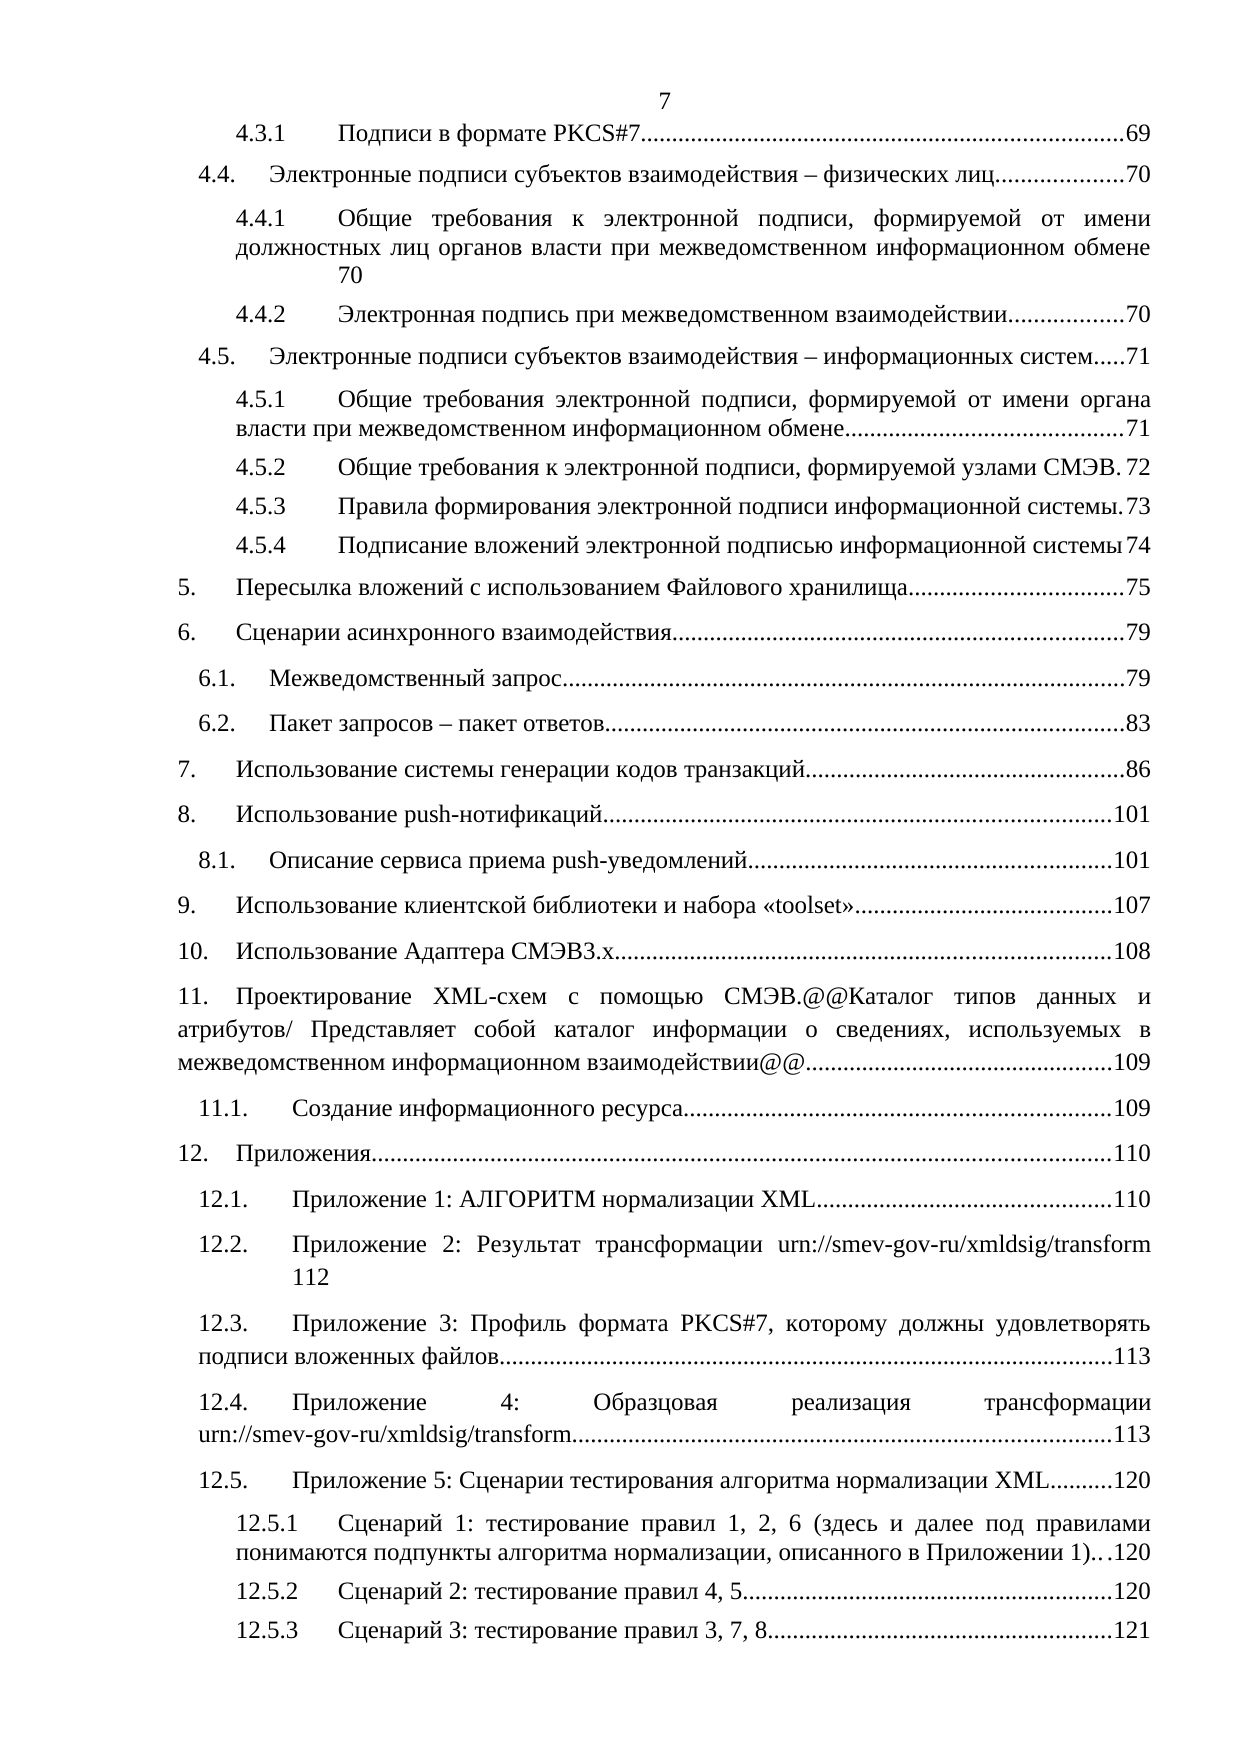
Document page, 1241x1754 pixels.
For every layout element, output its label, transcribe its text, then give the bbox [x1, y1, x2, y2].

text 12.5.1 Сценарий 1: тестирование правил 1, 2, 6 (здесь и далее под правилами понимаются подпункты алгоритма нормализации, описанного в Приложении 1). 120 [236, 1508, 1152, 1566]
text 4.4. Электронные подписи субъектов взаимодействия – физических лиц 70 [198, 159, 1152, 188]
text 12. Приложения 110 [177, 1138, 1152, 1167]
text 11.1. Создание информационного ресурса 109 [198, 1093, 1152, 1122]
text 5. Пересылка вложений с использованием Файлового хранилища 75 [177, 572, 1152, 600]
text 4.5.4 Подписание вложений электронной подписью информационной системы 74 [236, 530, 1152, 559]
text 4.5.1 Общие требования электронной подписи, формируемой от имени органа власти при межведомственном информационном обмене 71 [236, 384, 1152, 442]
text 4.4.2 Электронная подпись при межведомственном взаимодействии 70 [236, 299, 1152, 328]
text 12.5.3 Сценарий 3: тестирование правил 3, 7, 8 121 [236, 1616, 1152, 1644]
text 4.3.1 Подписи в формате PKCS#7 69 [236, 118, 1152, 147]
text 7. Использование системы генерации кодов транзакций 86 [177, 754, 1152, 782]
text 12.5.2 Сценарий 2: тестирование правил 4, 5 120 [236, 1576, 1152, 1605]
text 4.5.2 Общие требования к электронной подписи, формируемой узлами СМЭВ 72 [236, 452, 1152, 481]
text 10. Использование Адаптера СМЭВ3.х 108 [177, 936, 1152, 964]
text 6.2. Пакет запросов – пакет ответов 83 [198, 708, 1152, 737]
text 12.3. Приложение 3: Профиль формата PKCS#7, которому должны удовлетворять подписи вложенных файлов 113 [198, 1308, 1152, 1370]
text 12.1. Приложение 1: АЛГОРИТМ нормализации XML 110 [198, 1184, 1152, 1213]
text 9. Использование клиентской библиотеки и набора «toolset» 107 [177, 890, 1152, 919]
text 12.4. Приложение 4: Образцовая реализация трансформации urn://smev-gov-ru/xmldsig/transform 113 [198, 1387, 1152, 1448]
text 6.1. Межведомственный запрос 79 [198, 663, 1152, 691]
text 6. Сценарии асинхронного взаимодействия 79 [177, 617, 1152, 646]
text 4.5. Электронные подписи субъектов взаимодействия – информационных систем 71 [198, 341, 1152, 369]
text 4.5.3 Правила формирования электронной подписи информационной системы 73 [236, 491, 1152, 520]
text 8. Использование push-нотификаций 101 [177, 799, 1152, 828]
text 11. Проектирование XML-схем с помощью СМЭВ.@@Каталог типов данных и атрибутов/ Представляет собой каталог информации о сведениях, используемых в межведомственном информационном взаимодействии@@ 109 [177, 981, 1152, 1076]
text 12.5. Приложение 5: Сценарии тестирования алгоритма нормализации XML 120 [198, 1465, 1152, 1494]
text 8.1. Описание сервиса приема push-уведомлений 101 [198, 845, 1152, 873]
text 12.2. Приложение 2: Результат трансформации urn://smev-gov-ru/xmldsig/transform 112 [198, 1229, 1152, 1291]
text 4.4.1 Общие требования к электронной подписи, формируемой от имени должностных лиц органов власти при межведомственном информационном обмене 70 [236, 203, 1152, 289]
